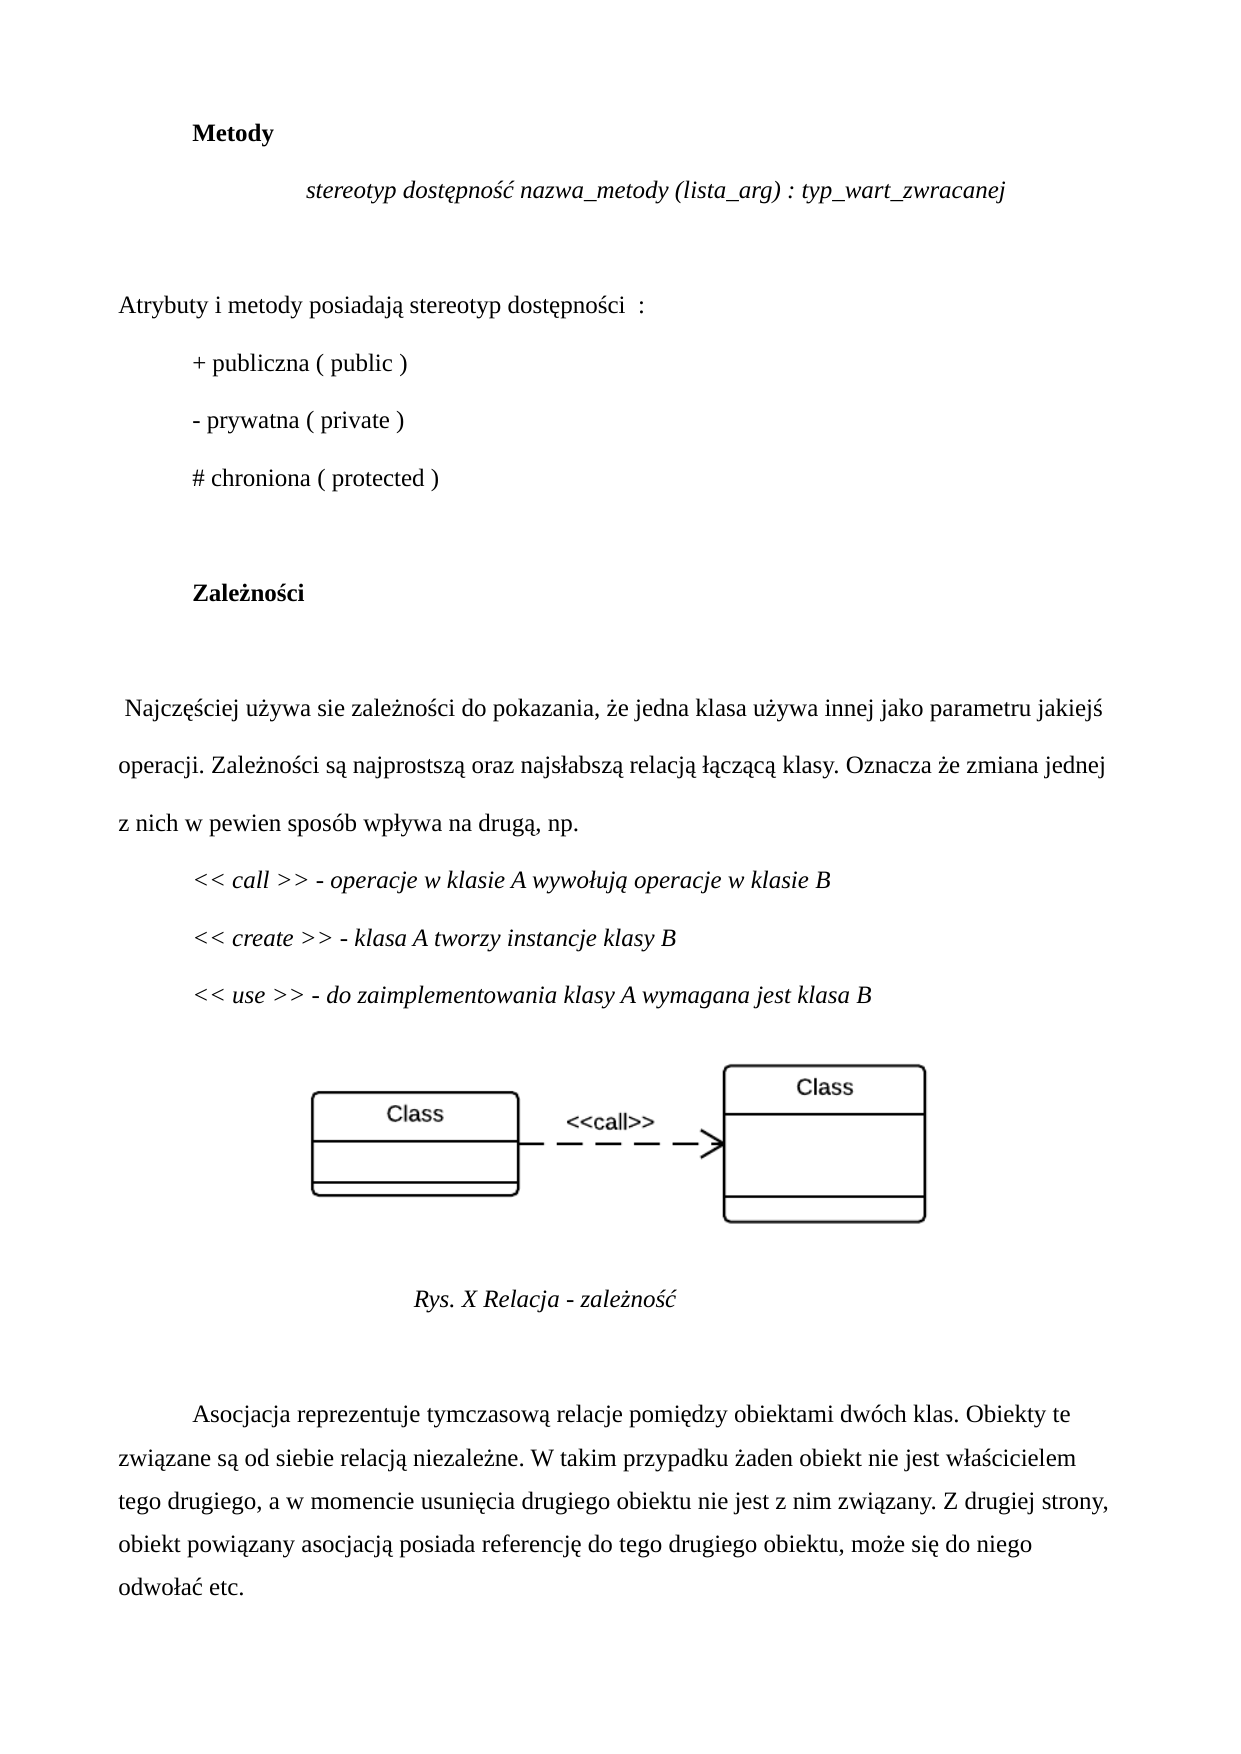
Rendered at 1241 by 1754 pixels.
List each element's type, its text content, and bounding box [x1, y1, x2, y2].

text Atrybuty i metody posiadają stereotyp dostępności : [118, 291, 1122, 319]
text << create >> - klasa A tworzy instancje klasy B [118, 923, 1122, 952]
text - prywatna ( private ) [118, 406, 1122, 434]
text Metody [118, 118, 1122, 147]
text # chroniona ( protected ) [118, 463, 1122, 492]
text << use >> - do zaimplementowania klasy A wymagana jest klasa B [118, 981, 1122, 1009]
text << call >> - operacje w klasie A wywołują operacje w klasie B [118, 866, 1122, 894]
text Asocjacja reprezentuje tymczasową relacje pomiędzy obiektami dwóch klas. Obiekty te związane są od siebie relacją niezależne. W takim przypadku żaden obiekt nie jest właścicielem tego drugiego, a w momencie usunięcia drugiego obiektu nie jest z nim związany. Z drugiej strony, obiekt powiązany asocjacją posiada referencję do tego drugiego obiektu, może się do niego odwołać etc. [118, 1399, 1122, 1601]
text + publiczna ( public ) [118, 348, 1122, 377]
picture [261, 1041, 979, 1256]
text Zależności [118, 578, 1122, 607]
text Najczęściej używa sie zależności do pokazania, że jedna klasa używa innej jako parametru jakiejś operacji. Zależności są najprostszą oraz najsłabszą relacją łączącą klasy. Oznacza że zmiana jednej z nich w pewien sposób wpływa na drugą, np. [118, 693, 1122, 837]
text Rys. X Relacja - zależność [118, 1038, 1122, 1313]
text stereotyp dostępność nazwa_metody (lista_arg) : typ_wart_zwracanej [118, 176, 1122, 204]
